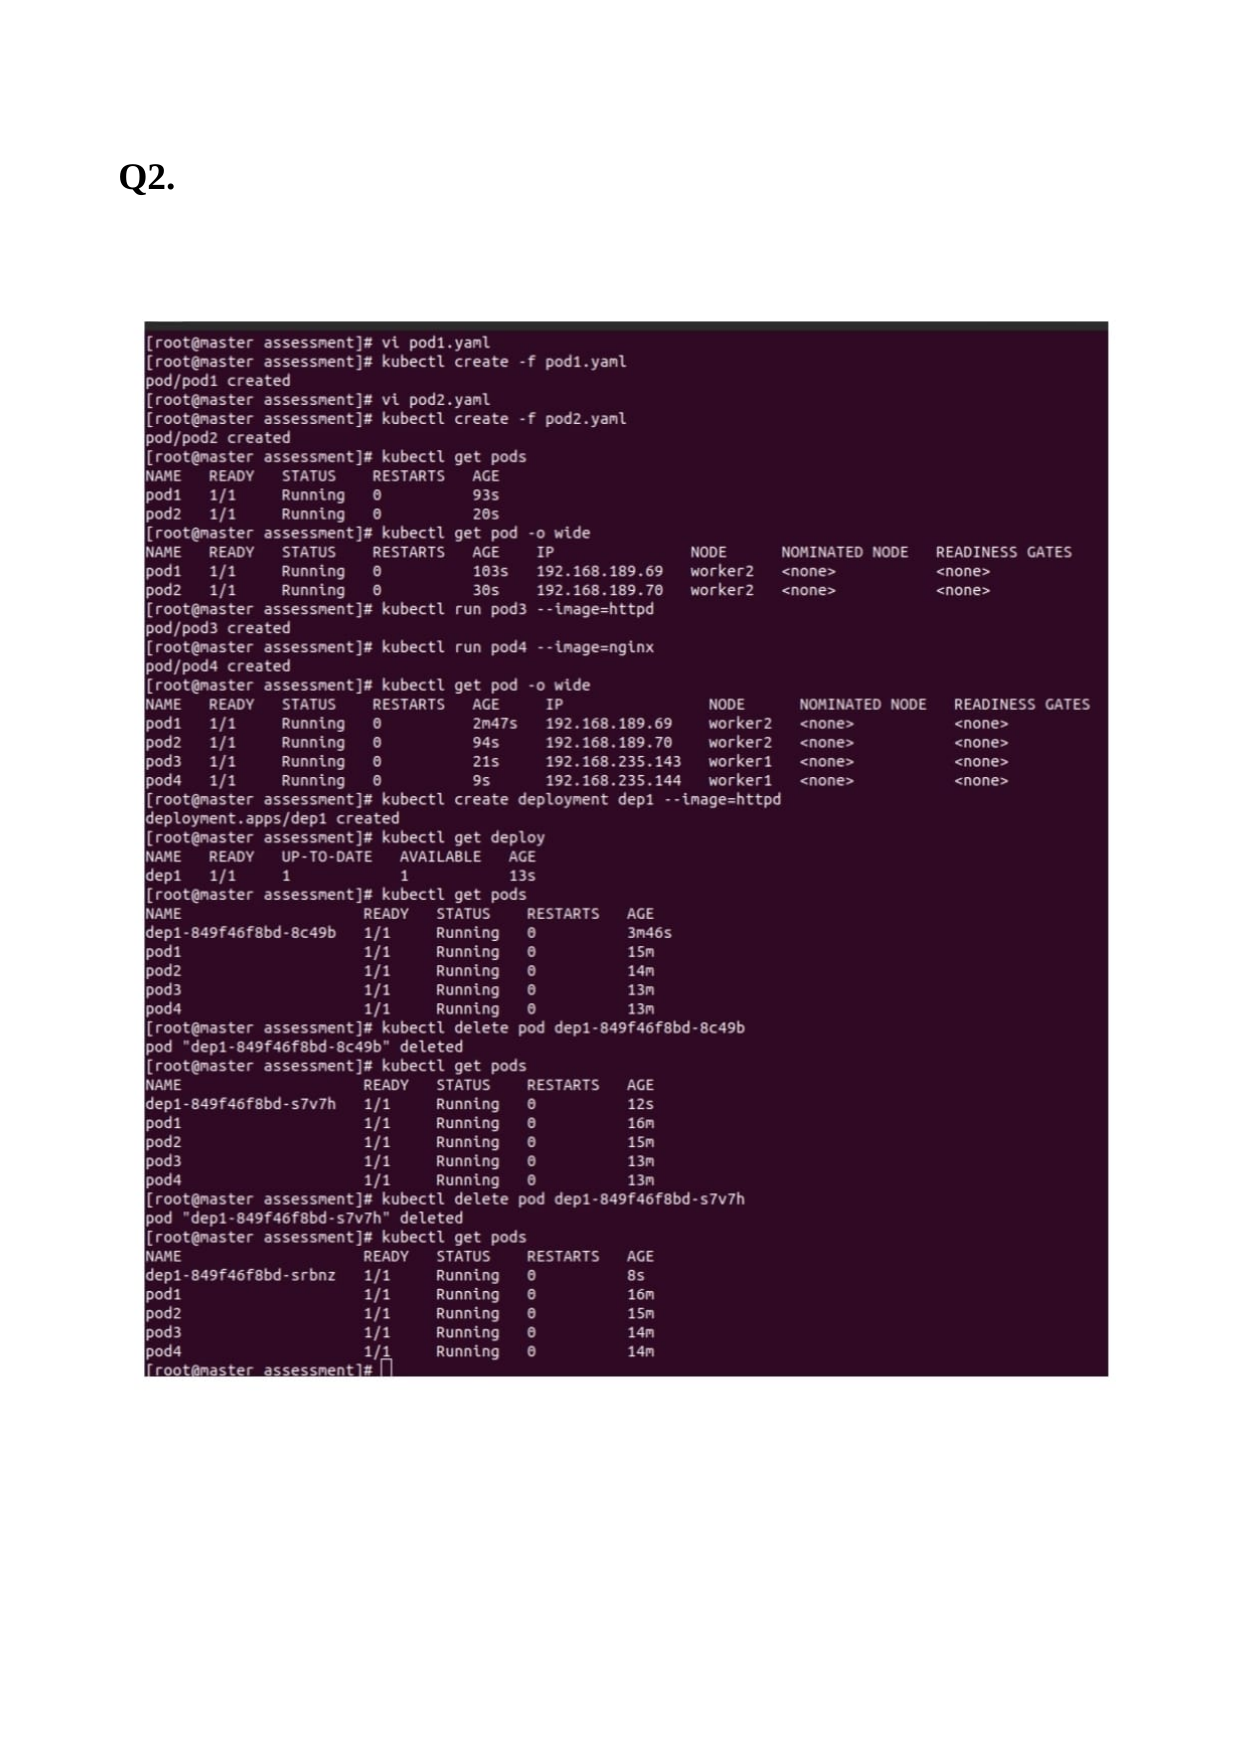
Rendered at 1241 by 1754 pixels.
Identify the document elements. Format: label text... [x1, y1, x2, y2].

picture [118, 247, 1123, 1466]
text Q2. [118, 154, 1122, 197]
